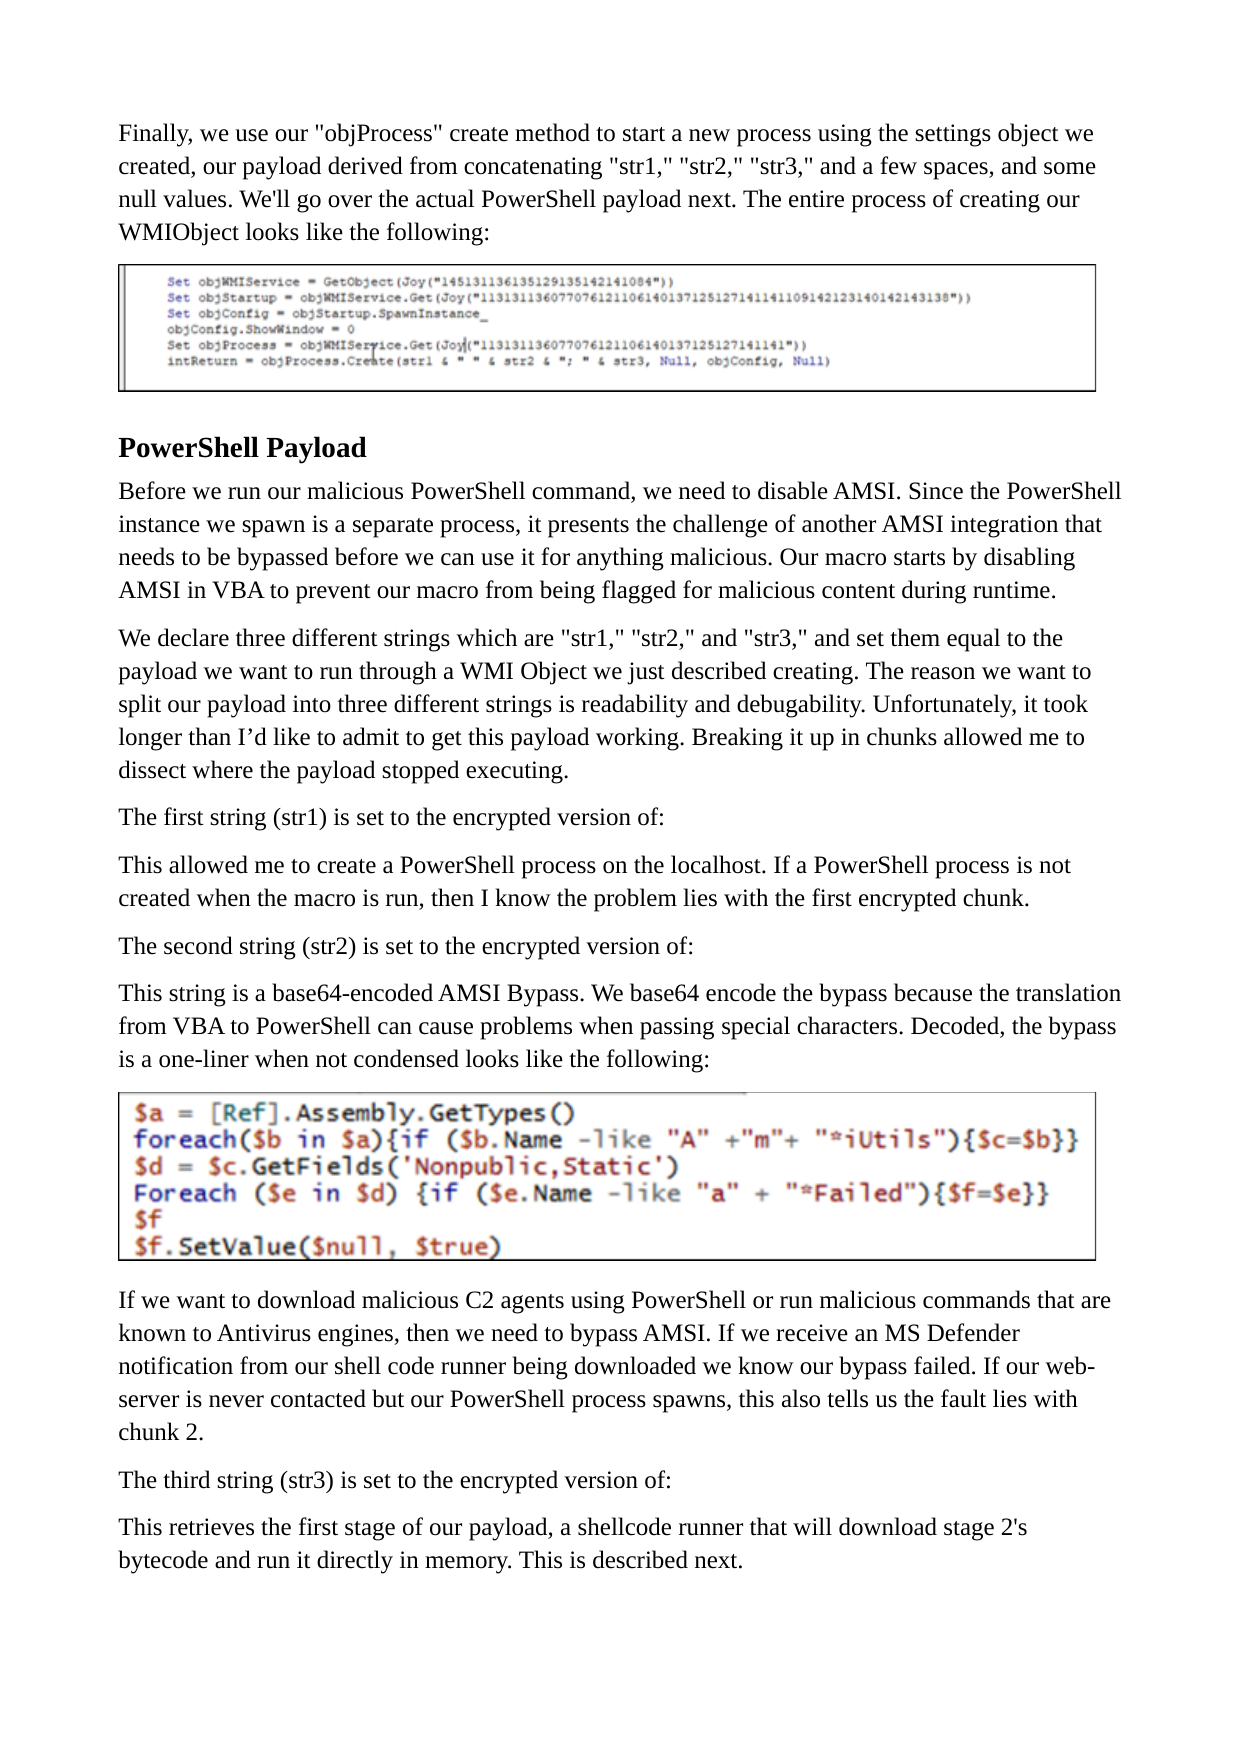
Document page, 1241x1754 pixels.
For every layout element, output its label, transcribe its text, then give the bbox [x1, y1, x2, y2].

text The second string (str2) is set to the encrypted version of: [118, 931, 1122, 959]
picture [118, 1092, 1097, 1261]
text The third string (str3) is set to the encrypted version of: [118, 1465, 1122, 1493]
picture [118, 264, 1097, 392]
text This string is a base64-encoded AMSI Bypass. We base64 encode the bypass because the translation from VBA to PowerShell can cause problems when passing special characters. Decoded, the bypass is a one-liner when not condensed looks like the following: [118, 978, 1122, 1073]
text This allowed me to create a PowerShell process on the localhost. If a PowerShell process is not created when the macro is run, then I know the problem lies with the first encrypted chunk. [118, 850, 1122, 912]
subtitle PowerShell Payload [118, 430, 1122, 464]
text The first string (str1) is set to the encrypted version of: [118, 802, 1122, 831]
text This retrieves the first stage of our payload, a shellcode runner that will download stage 2's bytecode and run it directly in memory. This is described next. [118, 1512, 1122, 1574]
text Finally, we use our "objProcess" create method to start a new process using the settings object we created, our payload derived from concatenating "str1," "str2," "str3," and a few spaces, and some null values. We'll go over the actual PowerShell payload next. The entire process of creating our WMIObject looks like the following: [118, 118, 1122, 246]
text If we want to download malicious C2 agents using PowerShell or run malicious commands that are known to Antivirus engines, then we need to bypass AMSI. If we receive an MS Defender notification from our shell code runner being downloaded we know our bypass failed. If our web-server is never contacted but our PowerShell process spawns, this also tells us the fault lies with chunk 2. [118, 1285, 1122, 1446]
text Before we run our malicious PowerShell command, we need to disable AMSI. Since the PowerShell instance we spawn is a separate process, it presents the challenge of another AMSI integration that needs to be bypassed before we can use it for anything malicious. Our macro starts by disabling AMSI in VBA to prevent our macro from being flagged for malicious content during runtime. [118, 476, 1122, 604]
text We declare three different strings which are "str1," "str2," and "str3," and set them equal to the payload we want to run through a WMI Object we just described creating. The reason we want to split our payload into three different strings is readability and debugability. Unfortunately, it took longer than I’d like to admit to get this payload working. Breaking it up in chunks allowed me to dissect where the payload stopped executing. [118, 623, 1122, 784]
